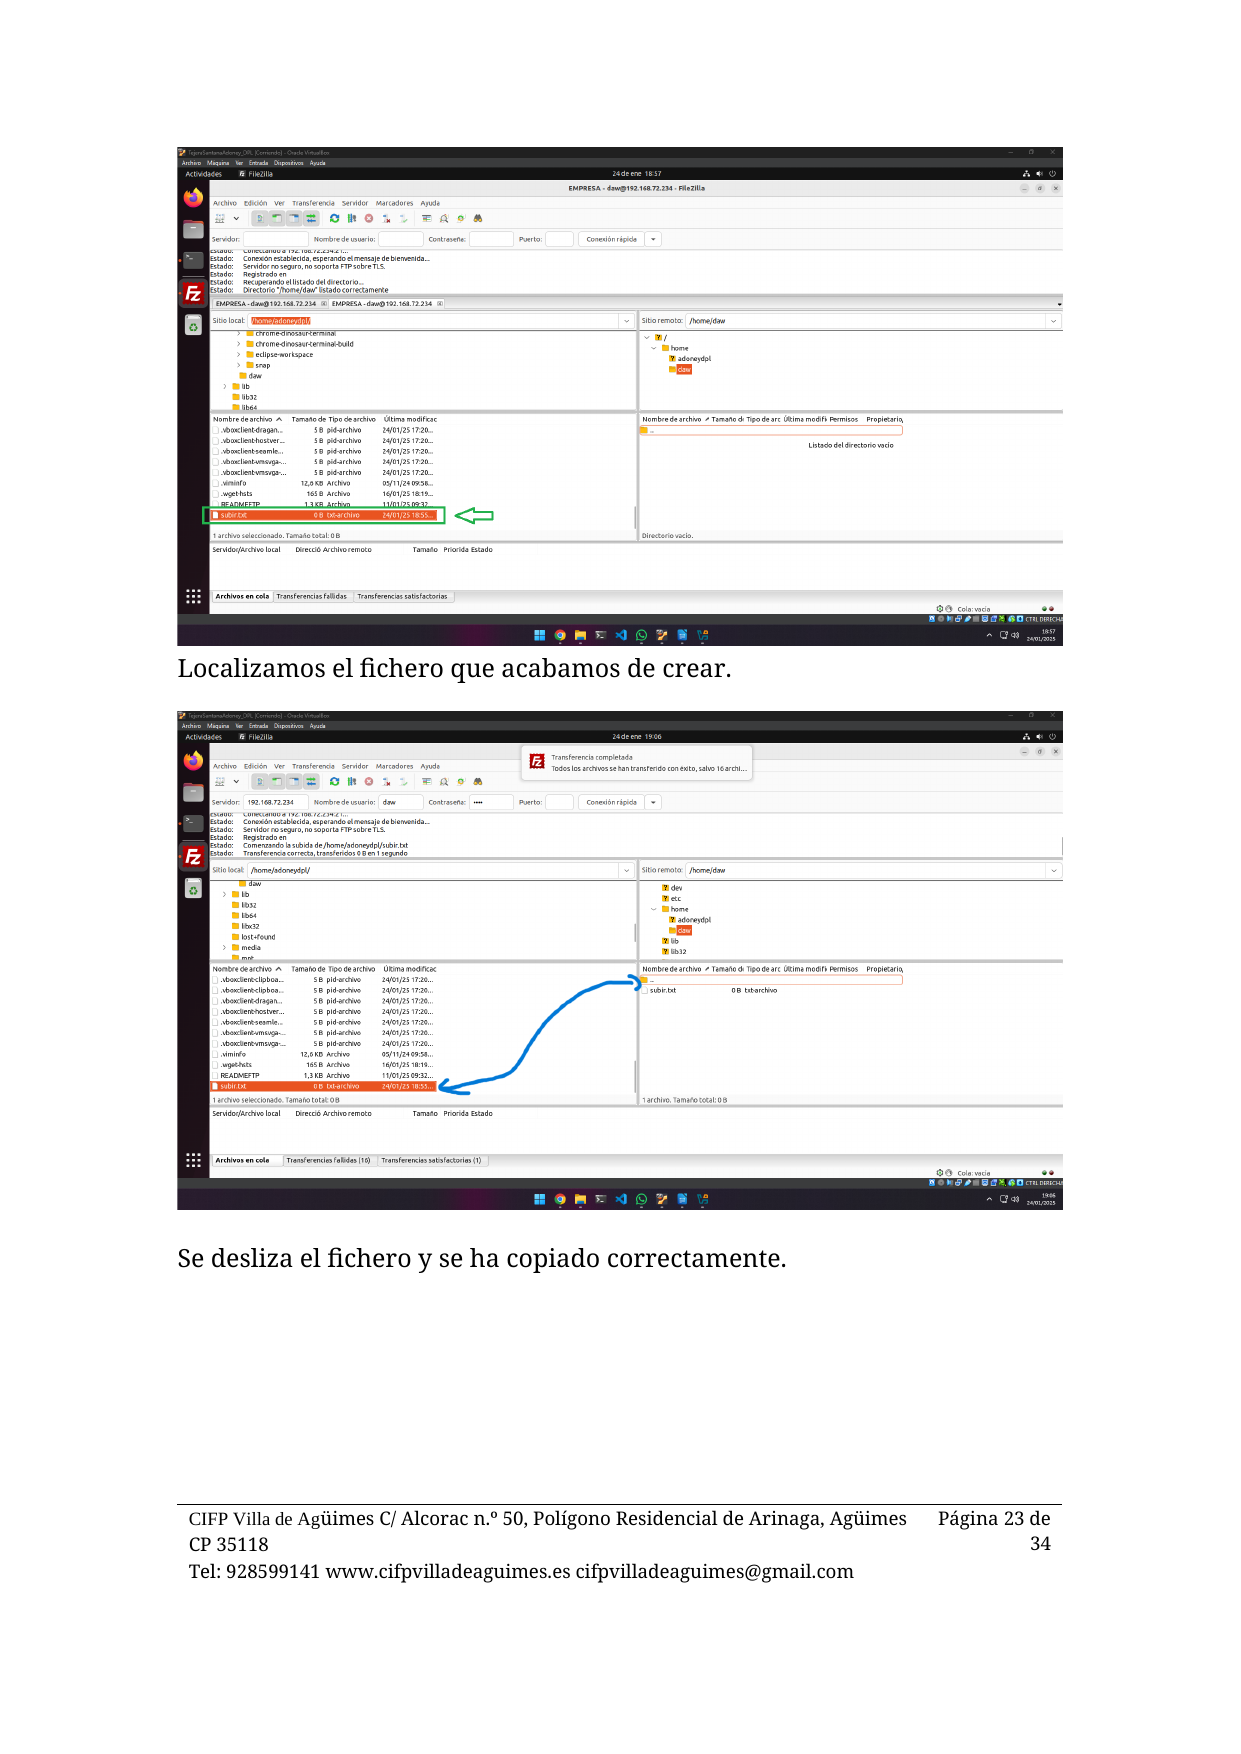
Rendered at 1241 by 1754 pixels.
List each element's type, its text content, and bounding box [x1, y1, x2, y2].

picture [177, 147, 1063, 646]
picture [177, 711, 1063, 1210]
text Se desliza el fichero y se ha copiado correctamente. [177, 1210, 1063, 1274]
text Localizamos el fichero que acabamos de crear. [177, 646, 1063, 685]
